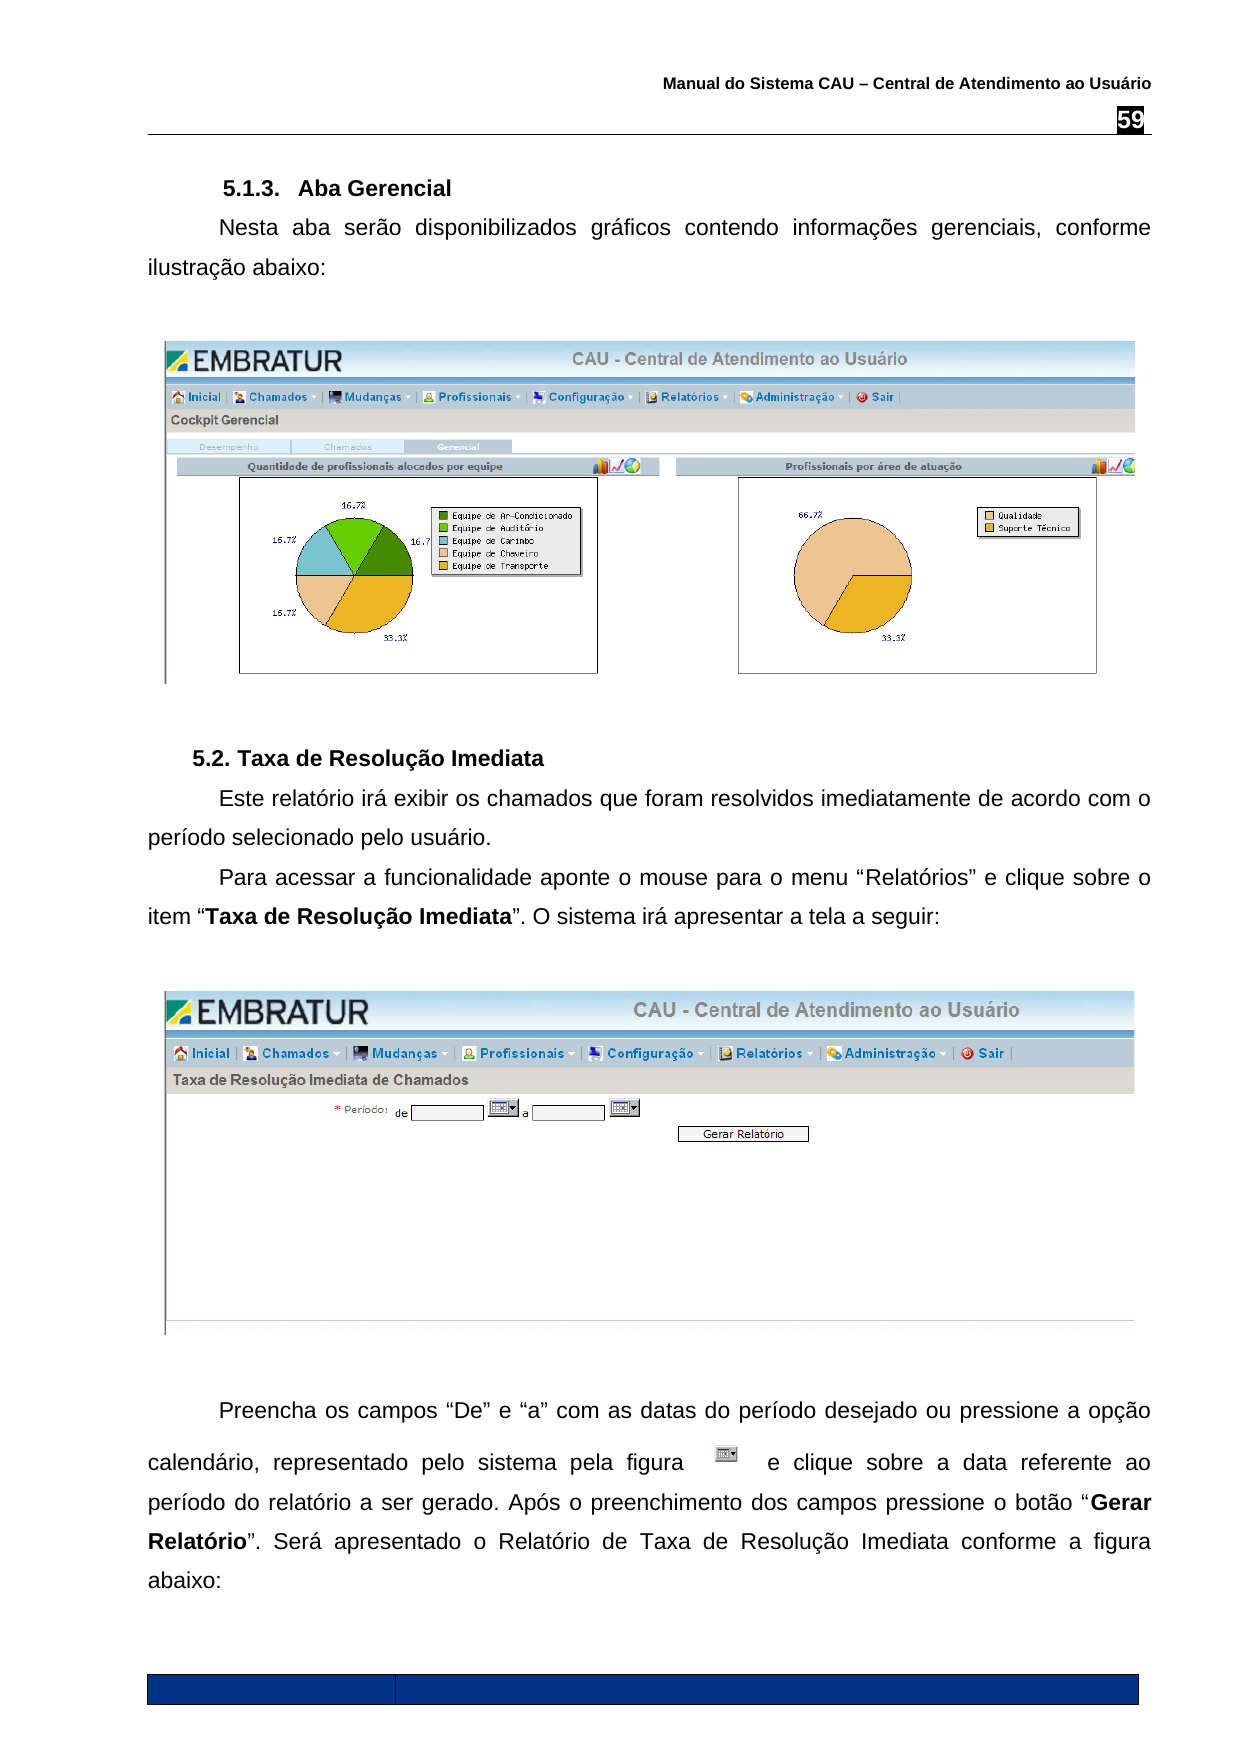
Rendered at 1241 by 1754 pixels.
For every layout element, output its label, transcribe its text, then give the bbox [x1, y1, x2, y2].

text Nesta aba serão disponibilizados gráficos contendo informações gerenciais, conforme ilustração abaixo: [148, 214, 1152, 280]
text Este relatório irá exibir os chamados que foram resolvidos imediatamente de acordo com o período selecionado pelo usuário. [148, 784, 1152, 850]
picture [714, 1445, 738, 1462]
picture [164, 341, 1135, 684]
list Aba Gerencial [223, 175, 1152, 201]
text Preencha os campos “De” e “a” com as datas do período desejado ou pressione a opção calendário, representado pelo sistema pela figura e clique sobre a data referente ao período do relatório a ser gerado. Após o preenchimento dos campos pressione o botão “Gerar Relatório”. Será apresentado o Relatório de Taxa de Resolução Imediata conforme a figura abaixo: [148, 1397, 1152, 1594]
text Para acessar a funcionalidade aponte o mouse para o menu “Relatórios” e clique sobre o item “Taxa de Resolução Imediata”. O sistema irá apresentar a tela a seguir: [148, 863, 1152, 929]
list Taxa de Resolução Imediata [192, 745, 1152, 771]
picture [164, 991, 1135, 1335]
